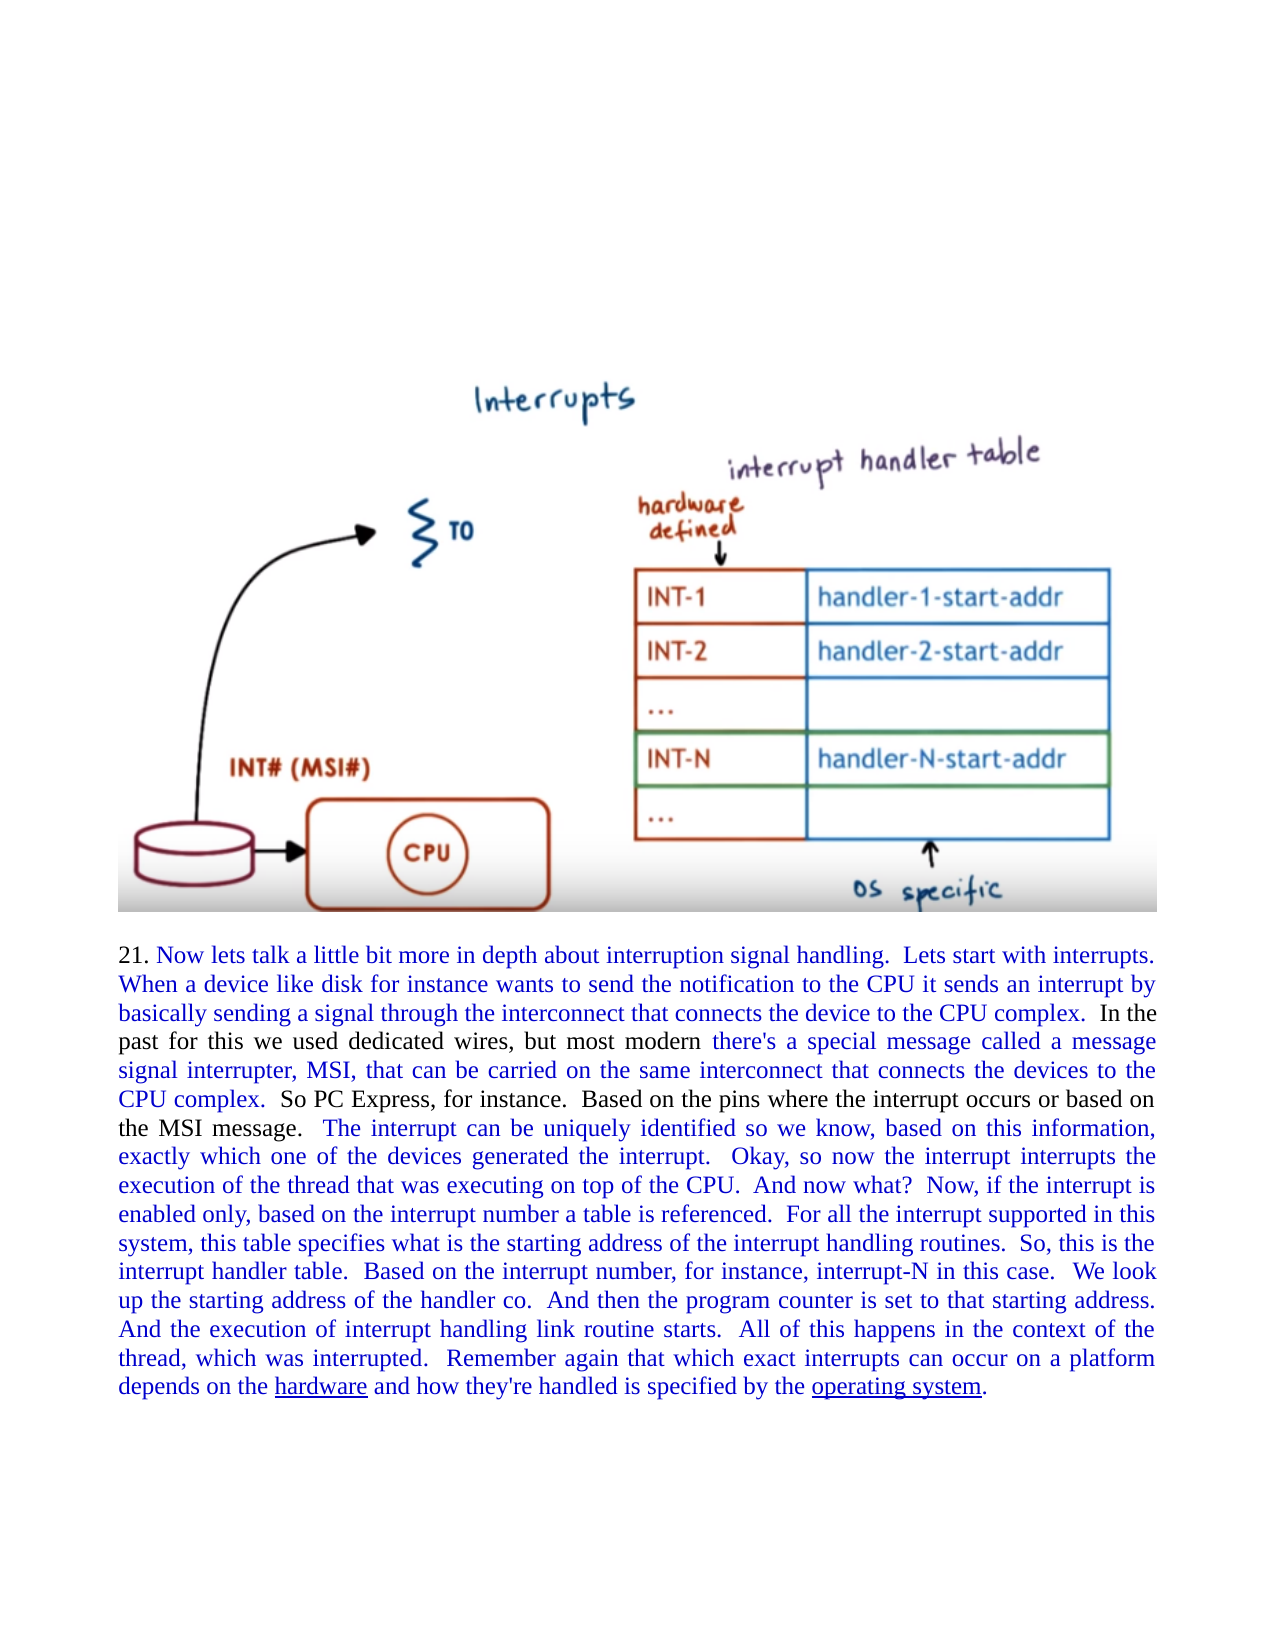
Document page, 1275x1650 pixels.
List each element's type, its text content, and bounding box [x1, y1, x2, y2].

picture [118, 376, 1157, 912]
text 21. Now lets talk a little bit more in depth about interruption signal handling. Lets start with interrupts. When a device like disk for instance wants to send the notification to the CPU it sends an interrupt by basically sending a signal through the interconnect that connects the device to the CPU complex. In the past for this we used dedicated wires, but most modern there's a special message called a message signal interrupter, MSI, that can be carried on the same interconnect that connects the devices to the CPU complex. So PC Express, for instance. Based on the pins where the interrupt occurs or based on the MSI message. The interrupt can be uniquely identified so we know, based on this information, exactly which one of the devices generated the interrupt. Okay, so now the interrupt interrupts the execution of the thread that was executing on top of the CPU. And now what? Now, if the interrupt is enabled only, based on the interrupt number a table is referenced. For all the interrupt supported in this system, this table specifies what is the starting address of the interrupt handling routines. So, this is the interrupt handler table. Based on the interrupt number, for instance, interrupt-N in this case. We look up the starting address of the handler co. And then the program counter is set to that starting address. And the execution of interrupt handling link routine starts. All of this happens in the context of the thread, which was interrupted. Remember again that which exact interrupts can occur on a platform depends on the hardware and how they're handled is specified by the operating system. [118, 940, 1157, 1400]
